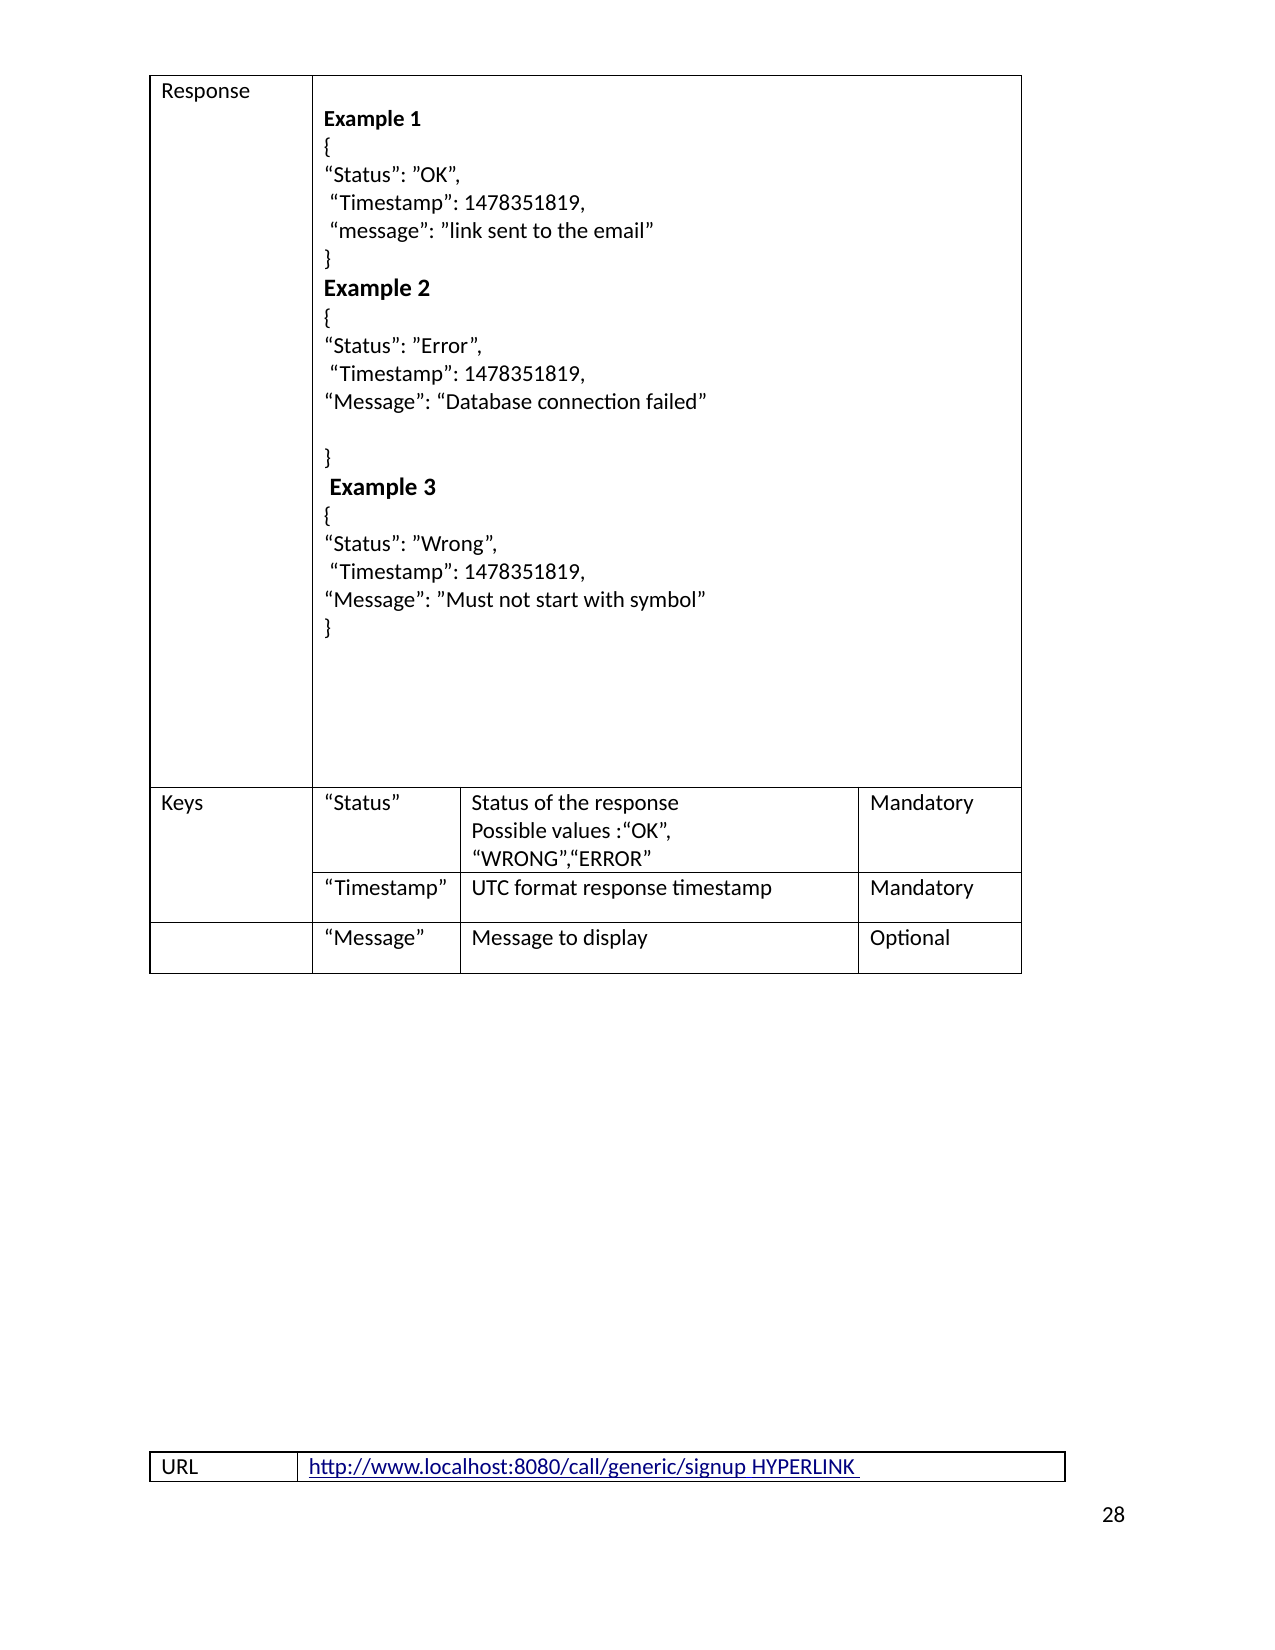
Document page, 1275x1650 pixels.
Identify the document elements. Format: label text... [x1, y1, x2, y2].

table_cell “Status” [313, 788, 460, 872]
table_cell [151, 923, 312, 973]
table_cell Response [151, 76, 312, 787]
table_header http://www.localhost:8080/call/generic/signup HYPERLINK [298, 1453, 1064, 1481]
table_cell Example 1 { “Status”: ”OK”, “Timestamp”: 1478351819, “message”: ”link sent to the email” } Example 2 { “Status”: ”Error”, “Timestamp”: 1478351819, “Message”: “Database connection failed” } Example 3 { “Status”: ”Wrong”, “Timestamp”: 1478351819, “Message”: ”Must not start with symbol” } [313, 76, 1021, 787]
table_header URL [151, 1453, 297, 1481]
table_cell Optional [859, 923, 1021, 973]
table_cell Keys [151, 788, 312, 922]
table_cell “Message” [313, 923, 460, 973]
table_cell Status of the response Possible values :“OK”, “WRONG”,“ERROR” [461, 788, 858, 872]
table_cell “Timestamp” [313, 873, 460, 922]
table_cell Message to display [461, 923, 858, 973]
table_cell Mandatory [859, 788, 1021, 872]
table_cell Mandatory [859, 873, 1021, 922]
table_cell UTC format response timestamp [461, 873, 858, 922]
